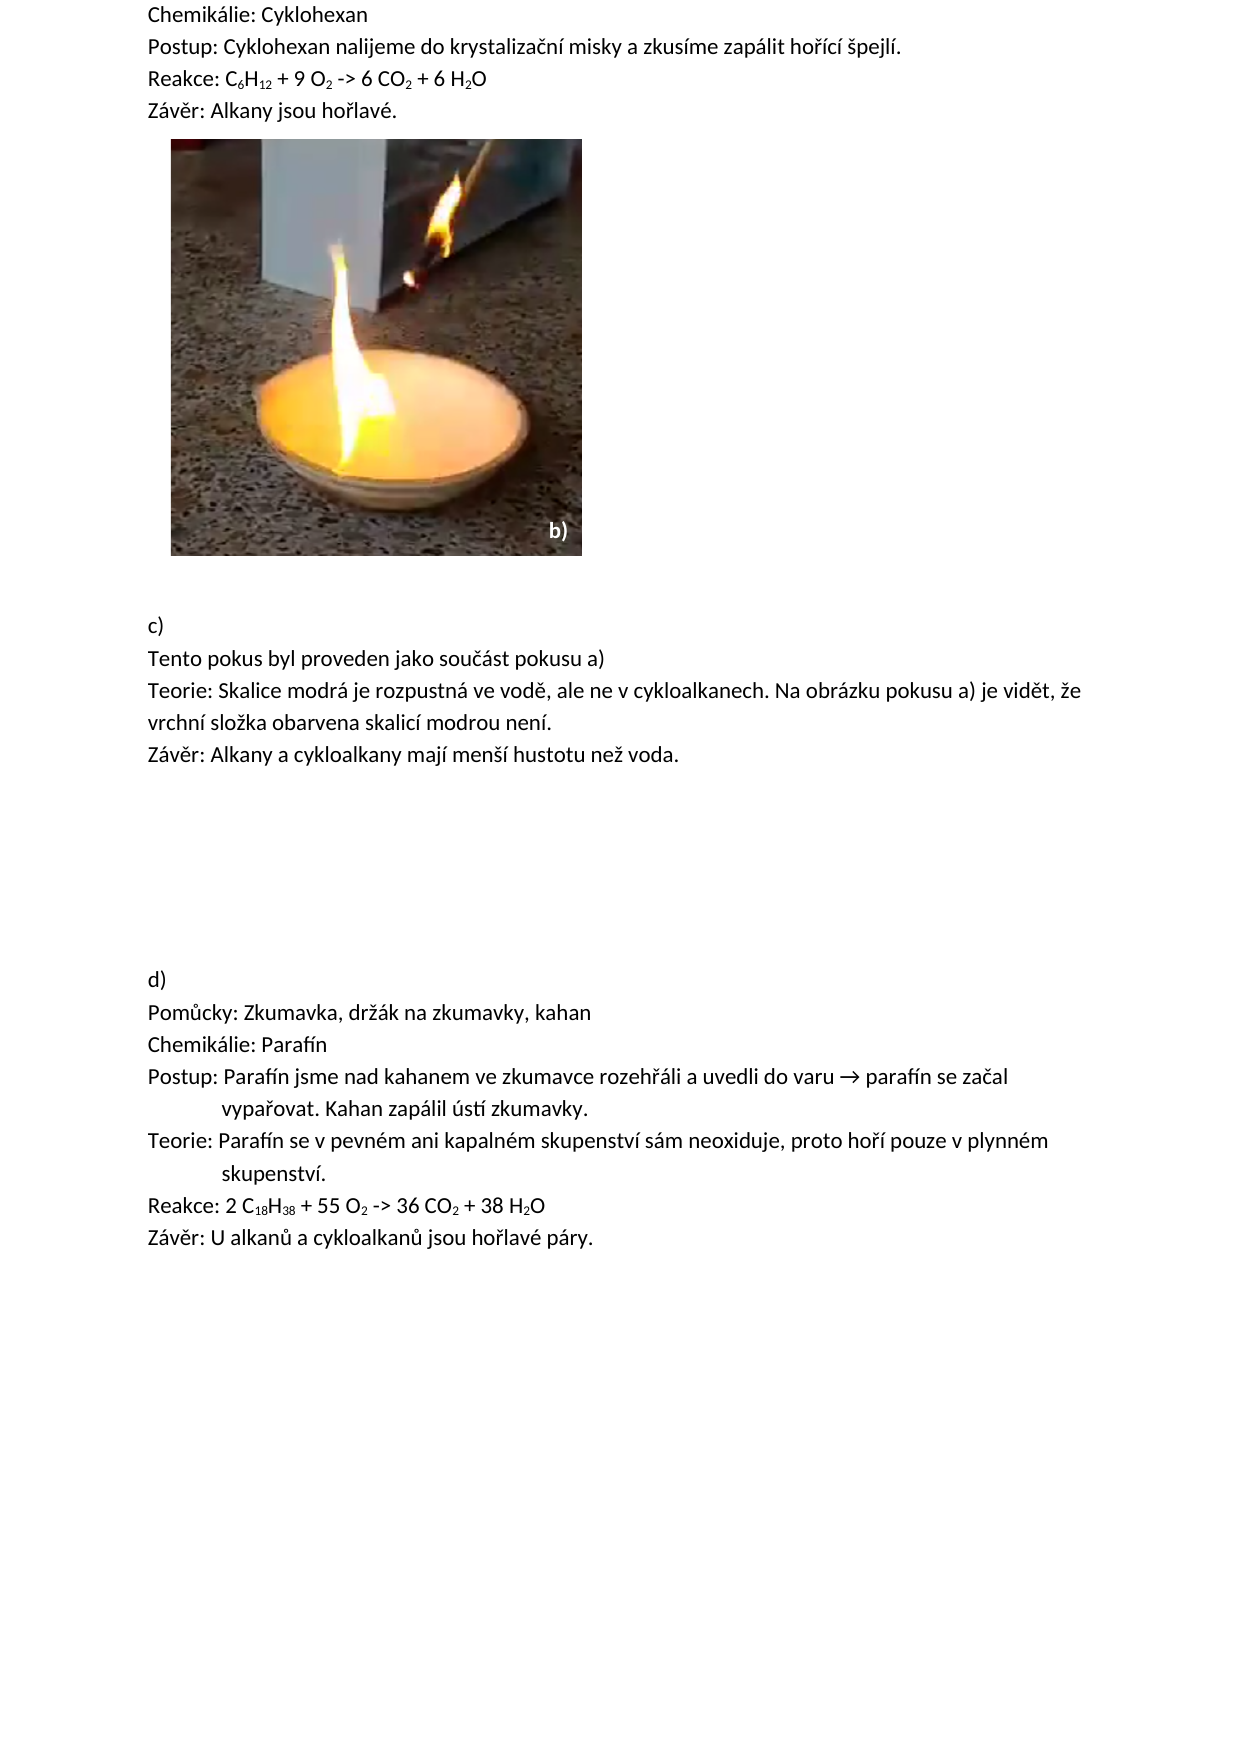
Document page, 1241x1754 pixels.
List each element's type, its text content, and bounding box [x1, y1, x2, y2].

list Reakce: C6H12 + 9 O2 -> 6 CO2 + 6 H2O [148, 64, 1093, 92]
list Chemikálie: Cyklohexan [148, 0, 1093, 28]
list Teorie: Skalice modrá je rozpustná ve vodě, ale ne v cykloalkanech. Na obrázku pokusu a) je vidět, že vrchní složka obarvena skalicí modrou není. [148, 676, 1093, 736]
list Pomůcky: Zkumavka, držák na zkumavky, kahan [148, 998, 1093, 1026]
list Postup: Cyklohexan nalijeme do krystalizační misky a zkusíme zapálit hořící špejlí. [148, 32, 1093, 60]
list Závěr: Alkany jsou hořlavé. [148, 97, 1093, 124]
list Teorie: Parafín se v pevném ani kapalném skupenství sám neoxiduje, proto hoří pouze v plynném skupenství. [148, 1127, 1093, 1187]
list Chemikálie: Parafín [148, 1030, 1093, 1058]
list c) [148, 612, 1093, 639]
list Tento pokus byl proveden jako součást pokusu a) [148, 644, 1093, 672]
list d) [148, 966, 1093, 994]
picture [170, 139, 582, 556]
list Závěr: U alkanů a cykloalkanů jsou hořlavé páry. [148, 1223, 1093, 1251]
list Reakce: 2 C18H38 + 55 O2 -> 36 CO2 + 38 H2O [148, 1191, 1093, 1219]
list Závěr: Alkany a cykloalkany mají menší hustotu než voda. [148, 740, 1093, 768]
list Postup: Parafín jsme nad kahanem ve zkumavce rozehřáli a uvedli do varu → parafín se začal vypařovat. Kahan zapálil ústí zkumavky. [148, 1062, 1093, 1122]
